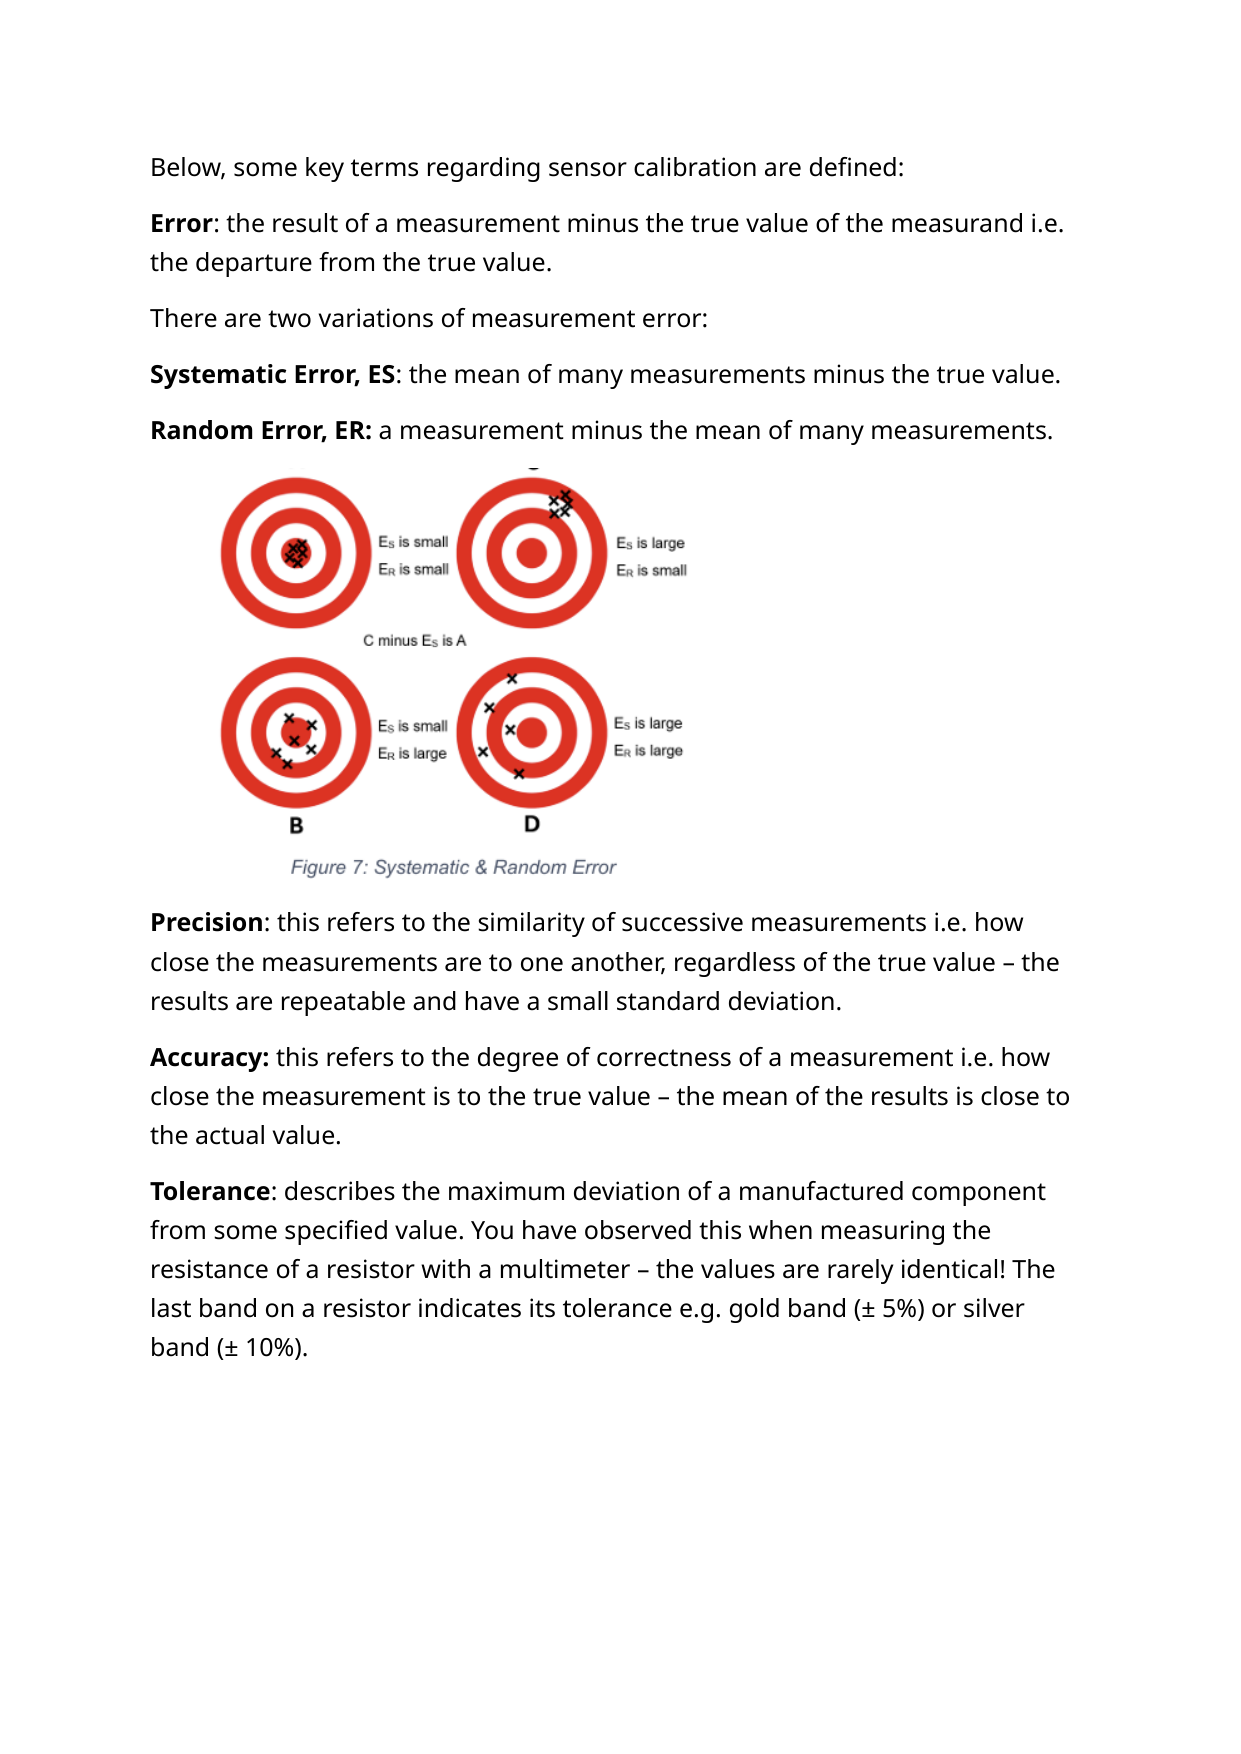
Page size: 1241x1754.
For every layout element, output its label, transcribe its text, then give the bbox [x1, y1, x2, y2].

text Accuracy: this refers to the degree of correctness of a measurement i.e. how close the measurement is to the true value – the mean of the results is close to the actual value. [150, 1039, 1090, 1152]
text Systematic Error, ES: the mean of many measurements minus the true value. [150, 357, 1090, 391]
text Error: the result of a measurement minus the true value of the measurand i.e. the departure from the true value. [150, 206, 1090, 279]
text Below, some key terms regarding sensor calibration are defined: [150, 150, 1090, 184]
text Random Error, ER: a measurement minus the mean of many measurements. [150, 412, 1090, 447]
text Precision: this refers to the similarity of successive measurements i.e. how close the measurements are to one another, regardless of the true value – the results are repeatable and have a small standard deviation. [150, 905, 1090, 1017]
text There are two variations of measurement error: [150, 301, 1090, 335]
text Tolerance: describes the maximum deviation of a manufactured component from some specified value. You have observed this when measuring the resistance of a resistor with a multimeter – the values are rarely identical! The last band on a resistor indicates its tolerance e.g. gold band (± 5%) or silver band (± 10%). [150, 1173, 1090, 1364]
